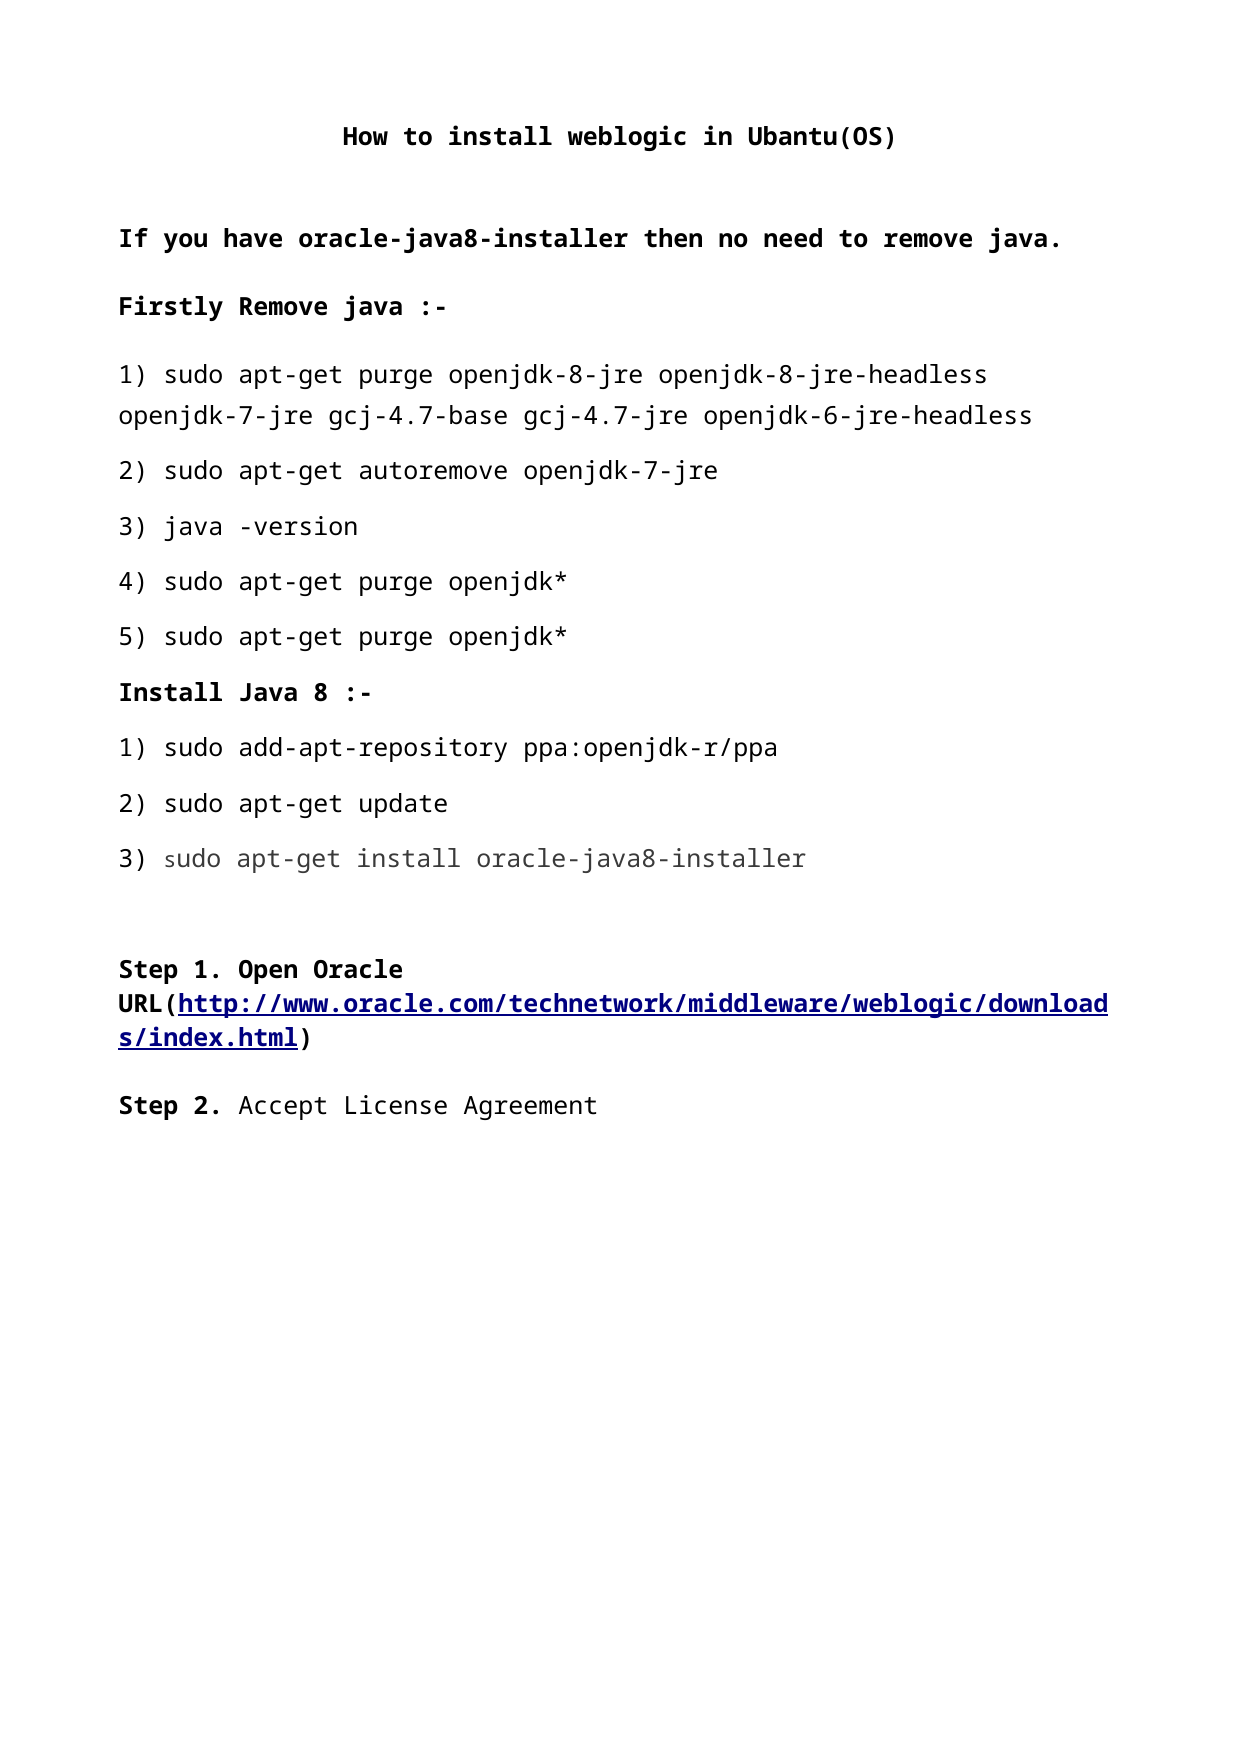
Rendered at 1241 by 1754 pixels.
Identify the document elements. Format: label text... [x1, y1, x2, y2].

text 2) sudo apt-get update [118, 785, 1122, 819]
text 1) sudo add-apt-repository ppa:openjdk-r/ppa [118, 730, 1122, 764]
text 3) java -version [118, 508, 1122, 542]
text If you have oracle-java8-installer then no need to remove java. [118, 220, 1122, 254]
text 4) sudo apt-get purge openjdk* [118, 564, 1122, 598]
text 1) sudo apt-get purge openjdk-8-jre openjdk-8-jre-headless openjdk-7-jre gcj-4.7-base gcj-4.7-jre openjdk-6-jre-headless [118, 357, 1122, 431]
text 5) sudo apt-get purge openjdk* [118, 619, 1122, 653]
text 3) sudo apt-get install oracle-java8-installer [118, 841, 1122, 875]
text How to install weblogic in Ubantu(OS) [118, 118, 1122, 152]
text Step 1. Open Oracle URL(http://www.oracle.com/technetwork/middleware/weblogic/downloads/index.html) [118, 952, 1122, 1054]
text Step 2. Accept License Agreement [118, 1088, 1122, 1122]
text Firstly Remove java :- [118, 288, 1122, 322]
text 2) sudo apt-get autoremove openjdk-7-jre [118, 453, 1122, 487]
text Install Java 8 :- [118, 674, 1122, 708]
